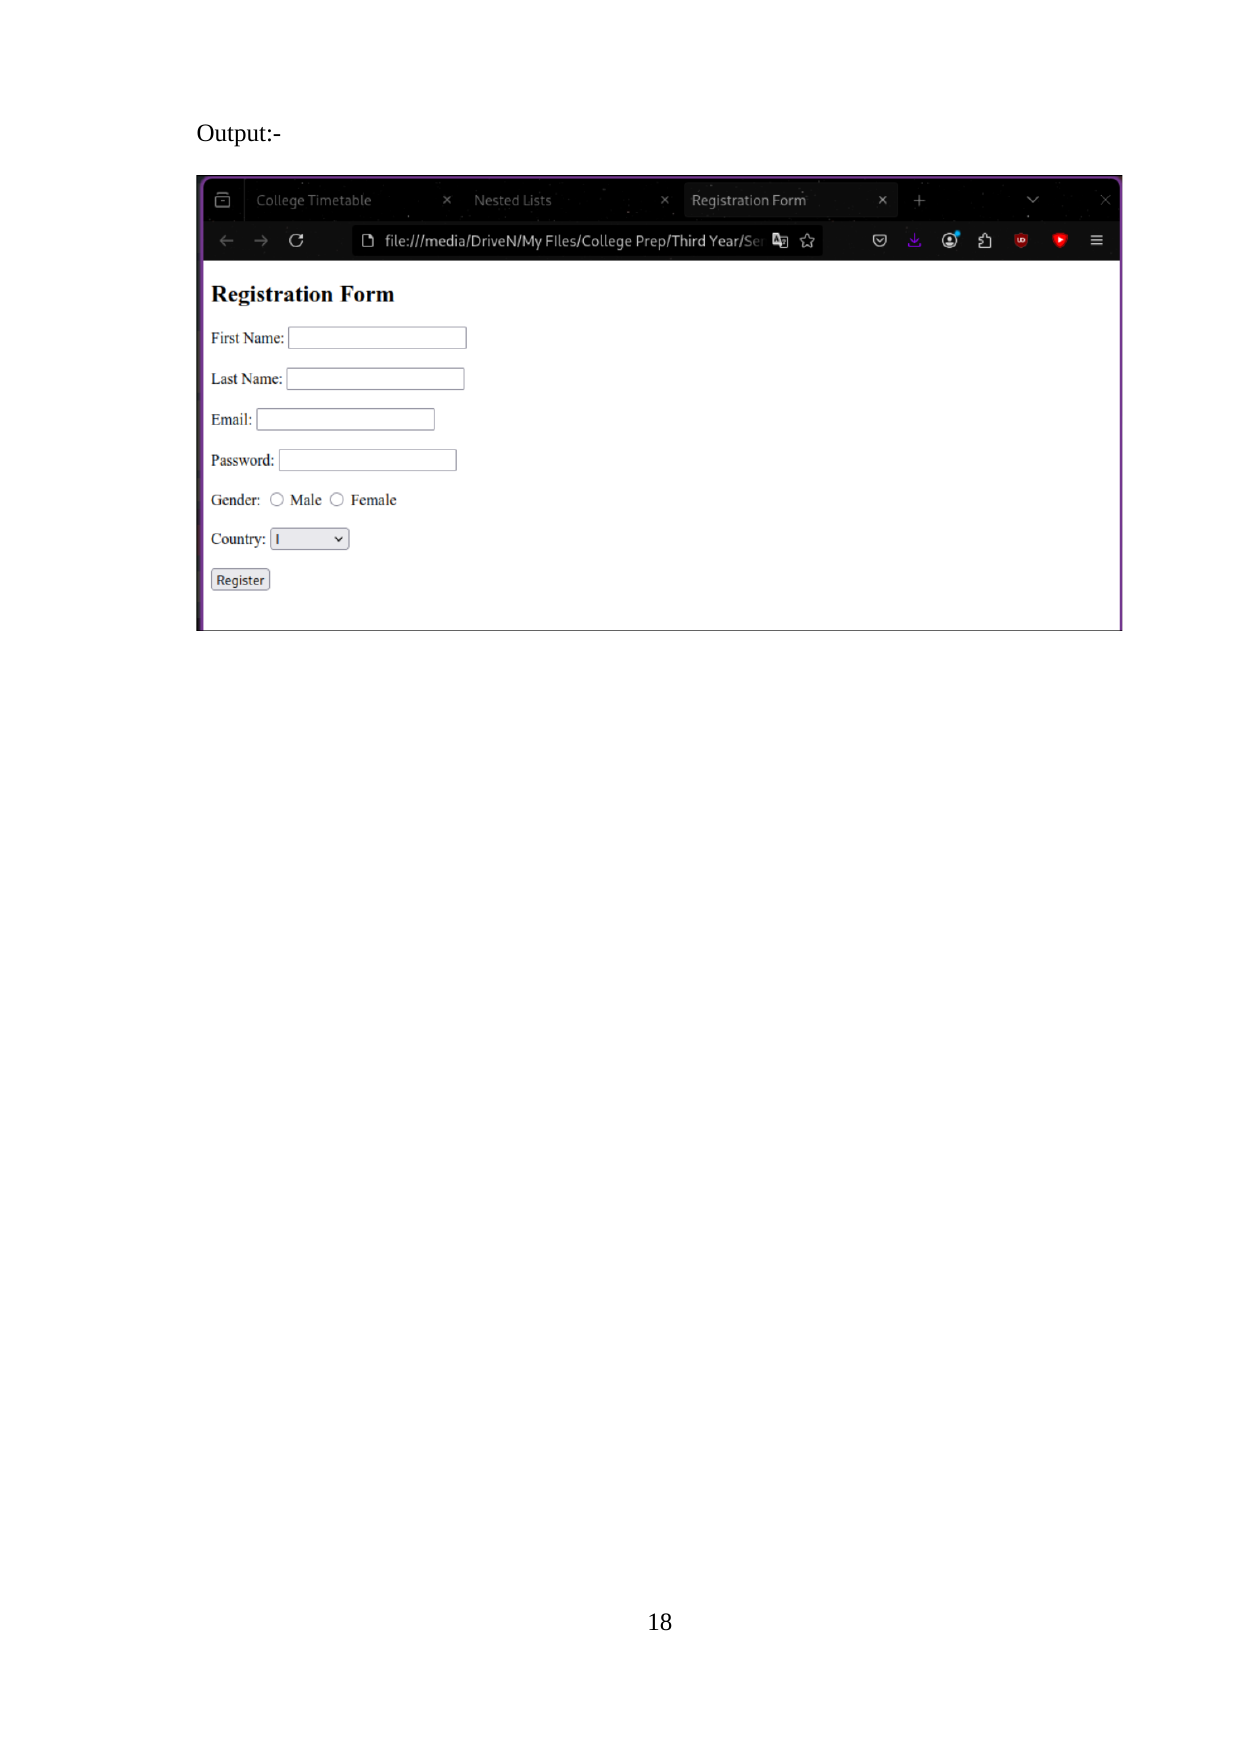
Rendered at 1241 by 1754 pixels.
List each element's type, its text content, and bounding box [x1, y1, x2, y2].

text Output:- [196, 118, 1122, 147]
picture [196, 175, 1123, 631]
